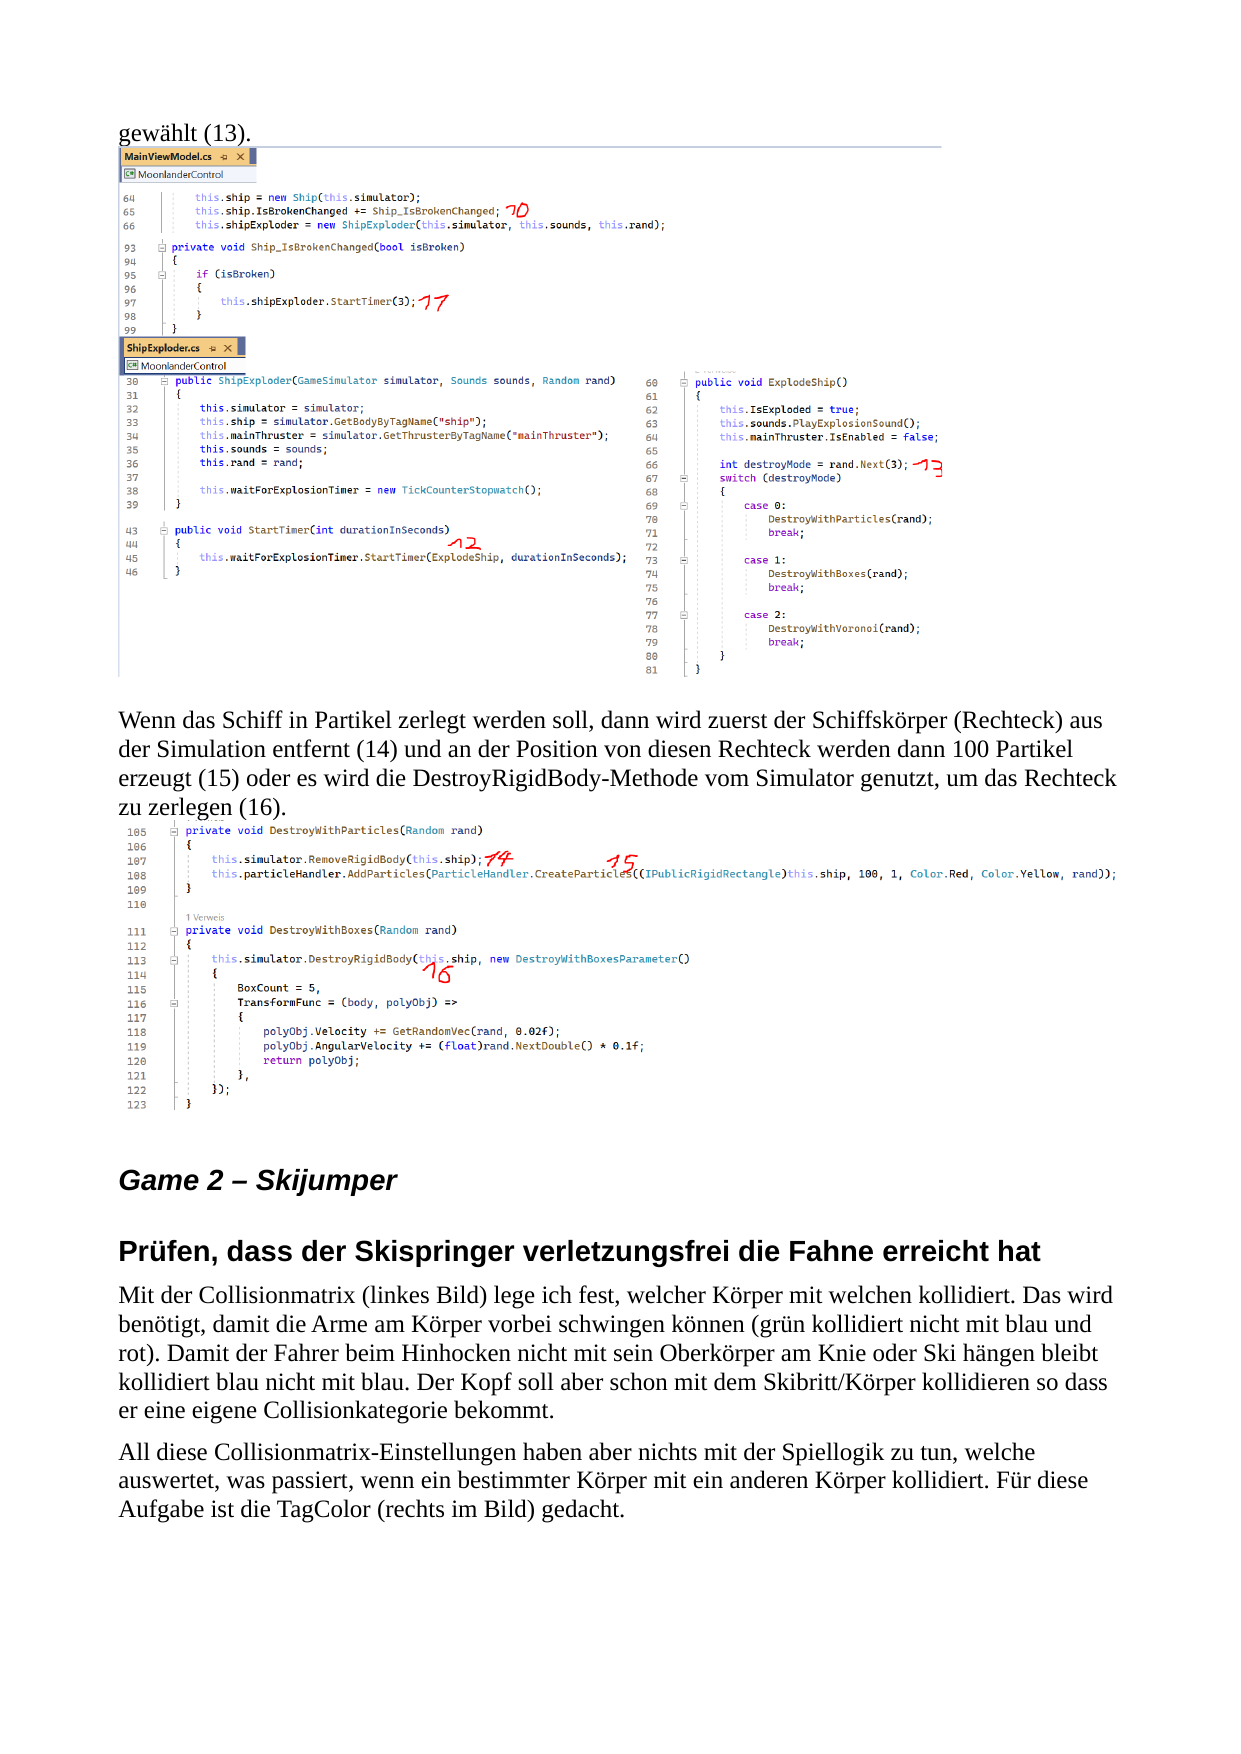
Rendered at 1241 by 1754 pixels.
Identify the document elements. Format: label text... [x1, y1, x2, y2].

text All diese Collisionmatrix-Einstellungen haben aber nichts mit der Spiellogik zu tun, welche auswertet, was passiert, wenn ein bestimmter Körper mit ein anderen Körper kollidiert. Für diese Aufgabe ist die TagColor (rechts im Bild) gedacht. [118, 1437, 1122, 1523]
subtitle Game 2 – Skijumper [118, 1163, 1122, 1197]
text gewählt (13). [118, 118, 1122, 147]
text Wenn das Schiff in Partikel zerlegt werden soll, dann wird zuerst der Schiffskörper (Rechteck) aus der Simulation entfernt (14) und an der Position von diesen Rechteck werden dann 100 Partikel erzeugt (15) oder es wird die DestroyRigidBody-Methode vom Simulator genutzt, um das Rechteck zu zerlegen (16). [118, 706, 1122, 820]
picture [118, 820, 1123, 1110]
picture [118, 146, 943, 677]
subtitle Prüfen, dass der Skispringer verletzungsfrei die Fahne erreicht hat [118, 1234, 1122, 1268]
text Mit der Collisionmatrix (linkes Bild) lege ich fest, welcher Körper mit welchen kollidiert. Das wird benötigt, damit die Arme am Körper vorbei schwingen können (grün kollidiert nicht mit blau und rot). Damit der Fahrer beim Hinhocken nicht mit sein Oberkörper am Knie oder Ski hängen bleibt kollidiert blau nicht mit blau. Der Kopf soll aber schon mit dem Skibritt/Körper kollidieren so dass er eine eigene Collisionkategorie bekommt. [118, 1281, 1122, 1424]
